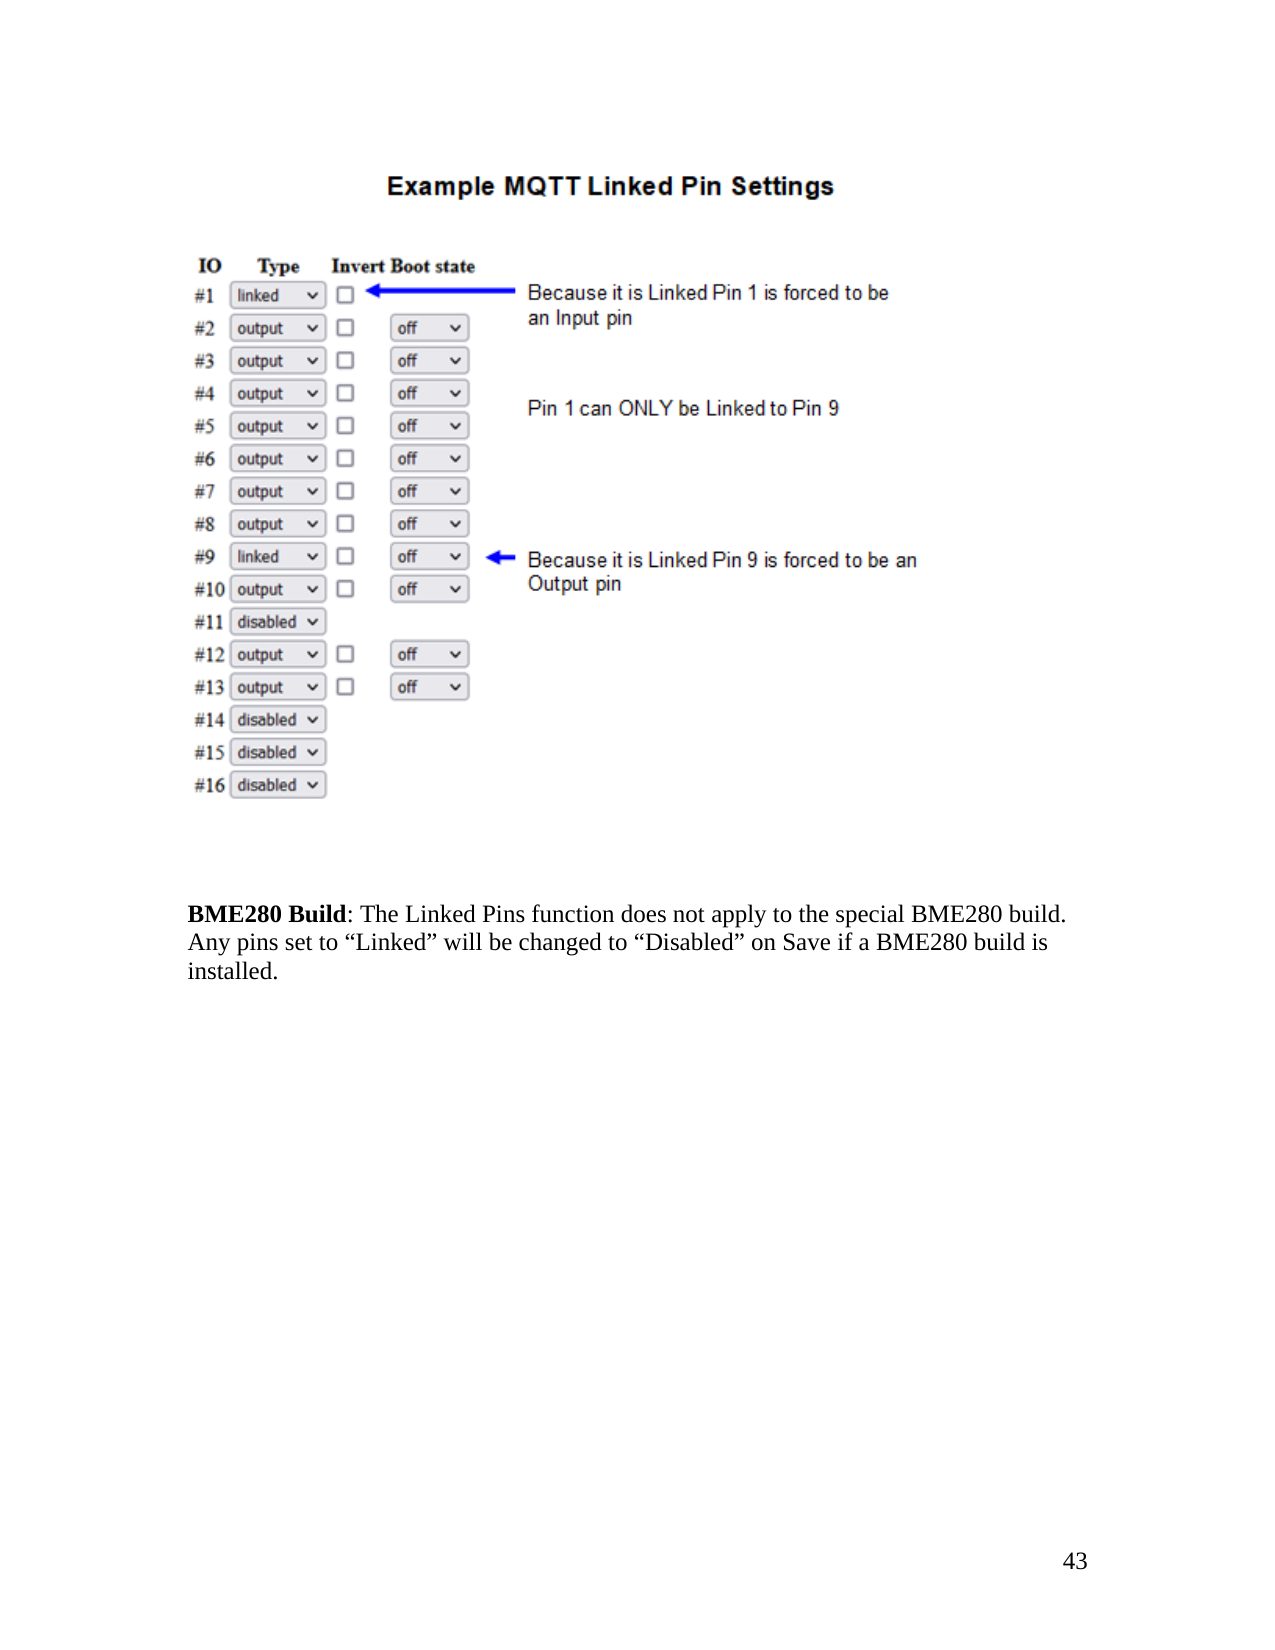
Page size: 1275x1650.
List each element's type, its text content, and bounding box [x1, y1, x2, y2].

picture [187, 150, 963, 813]
text BME280 Build: The Linked Pins function does not apply to the special BME280 build. Any pins set to “Linked” will be changed to “Disabled” on Save if a BME280 build is installed. [187, 899, 1087, 985]
